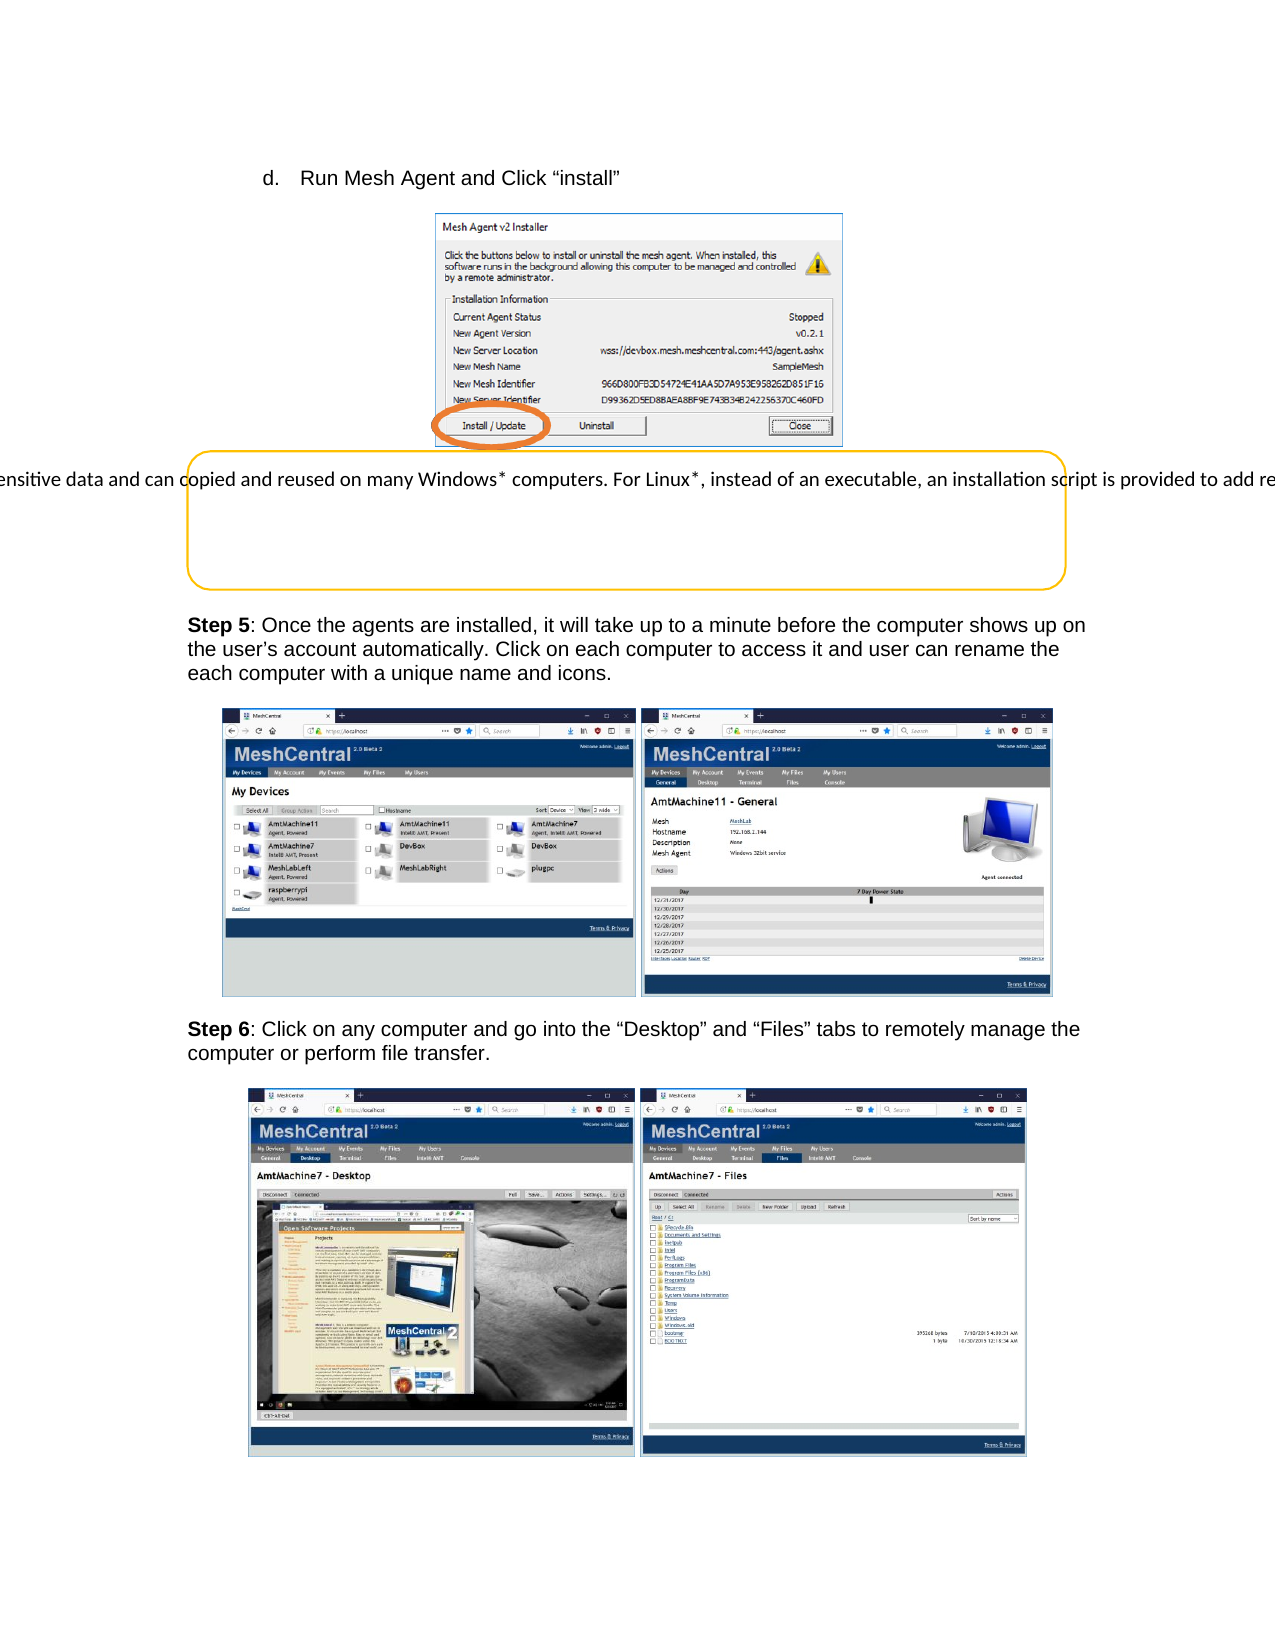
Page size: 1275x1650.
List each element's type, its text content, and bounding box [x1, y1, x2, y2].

picture [222, 708, 636, 723]
text Step 5: Once the agents are installed, it will take up to a minute before the computer shows up on the user’s account automatically. Click on each computer to access it and user can rename the each computer with a unique name and icons. [187, 612, 1092, 684]
picture [641, 708, 1053, 723]
picture [248, 1088, 635, 1457]
list Run Mesh Agent and Click “install” [262, 166, 1179, 189]
picture [640, 1088, 1027, 1457]
text Step 6: Click on any computer and go into the “Desktop” and “Files” tabs to remotely manage the computer or perform file transfer. [187, 723, 1092, 1064]
picture [431, 213, 843, 450]
